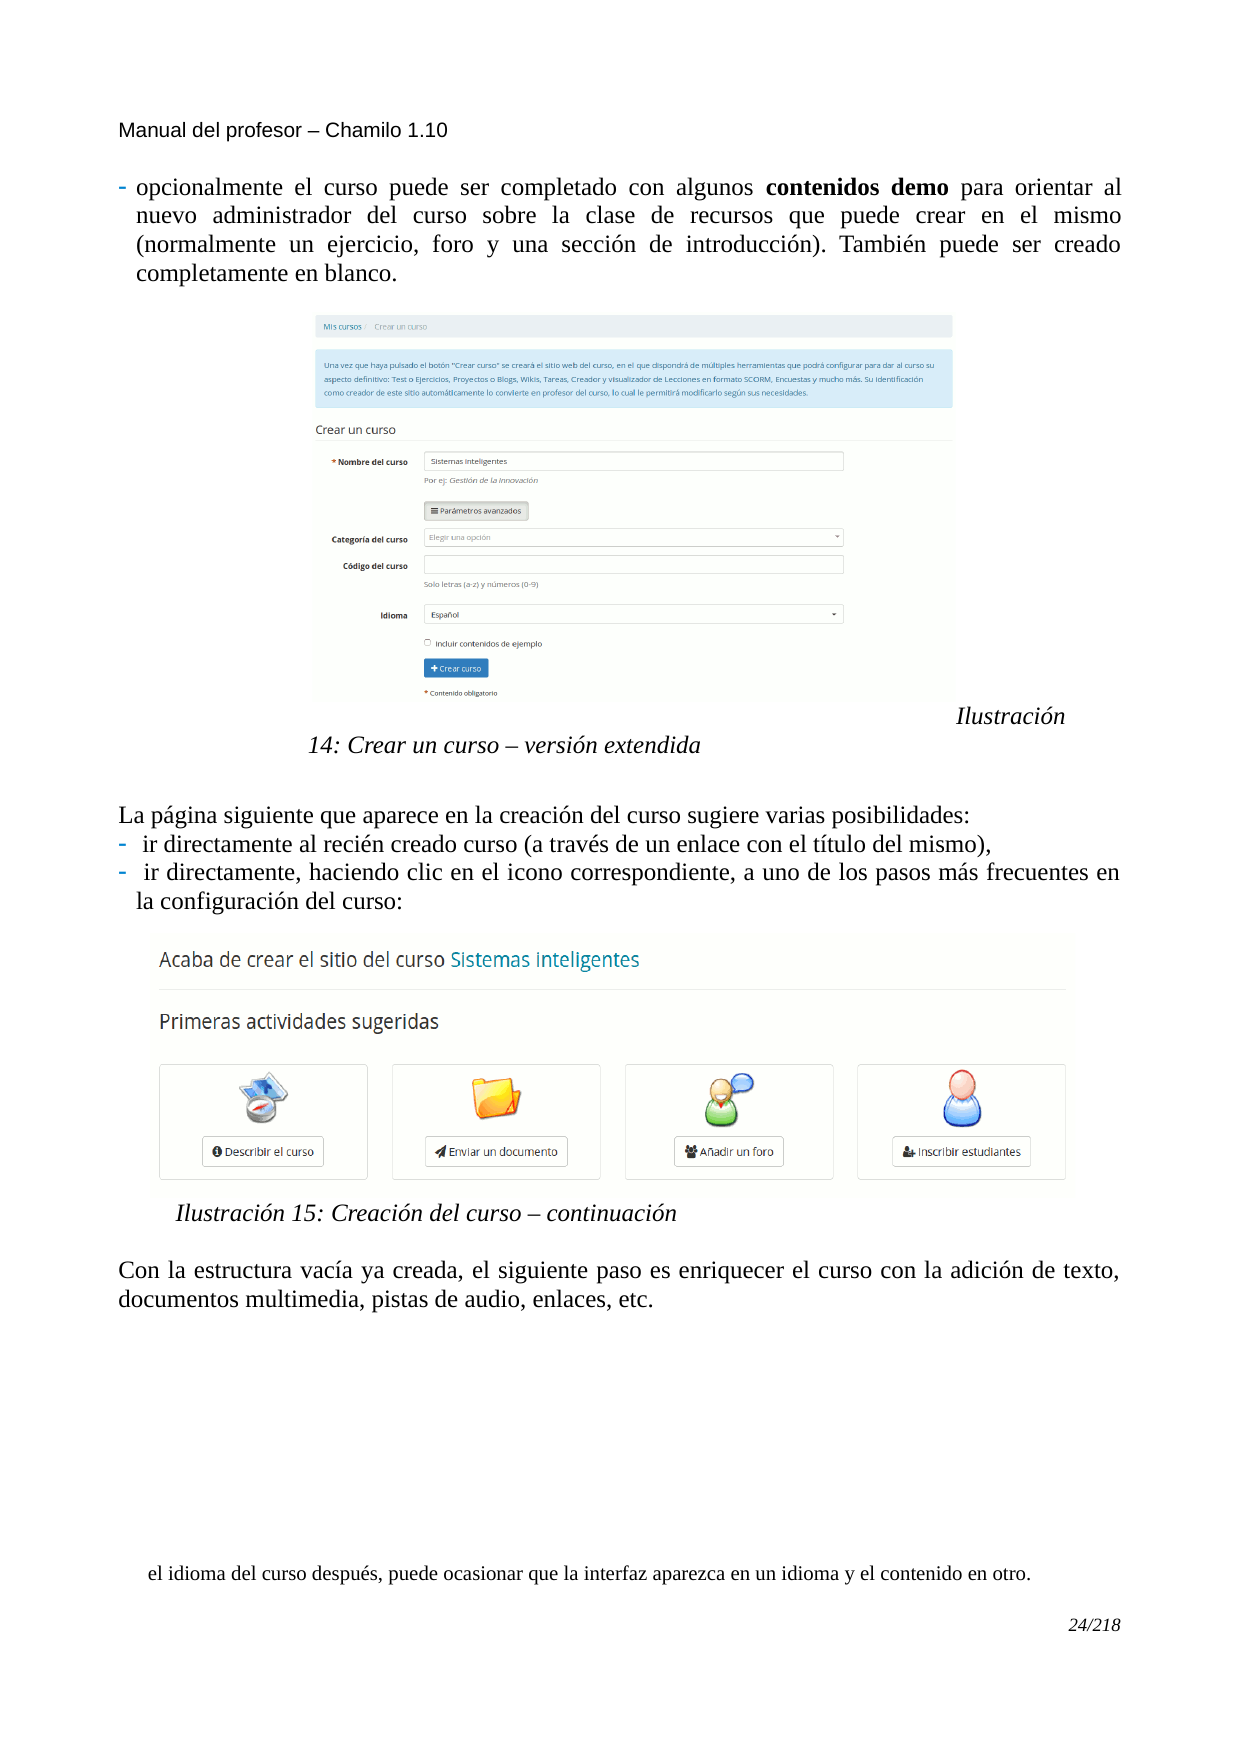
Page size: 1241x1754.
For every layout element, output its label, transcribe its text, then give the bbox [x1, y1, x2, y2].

text Ilustración 14: Crear un curso – versión extendida [308, 701, 1082, 759]
text Con la estructura vacía ya creada, el siguiente paso es enriquecer el curso con la adición de texto, documentos multimedia, pistas de audio, enlaces, etc. [118, 1255, 1122, 1313]
picture [150, 933, 1075, 1198]
list ir directamente, haciendo clic en el icono correspondiente, a uno de los pasos más frecuentes en la configuración del curso: [118, 857, 1122, 915]
list ir directamente al recién creado curso (a través de un enlace con el título del mismo), [118, 829, 1122, 857]
list el idioma del curso después, puede ocasionar que la interfaz aparezca en un idioma y el contenido en otro. [118, 1561, 1122, 1585]
text Ilustración 15: Creación del curso – continuación [175, 1198, 1065, 1227]
picture [312, 312, 956, 702]
list opcionalmente el curso puede ser completado con algunos contenidos demo para orientar al nuevo administrador del curso sobre la clase de recursos que puede crear en el mismo (normalmente un ejercicio, foro y una sección de introducción). También puede ser creado completamente en blanco. [118, 172, 1122, 287]
text La página siguiente que aparece en la creación del curso sugiere varias posibilidades: [118, 800, 1122, 829]
